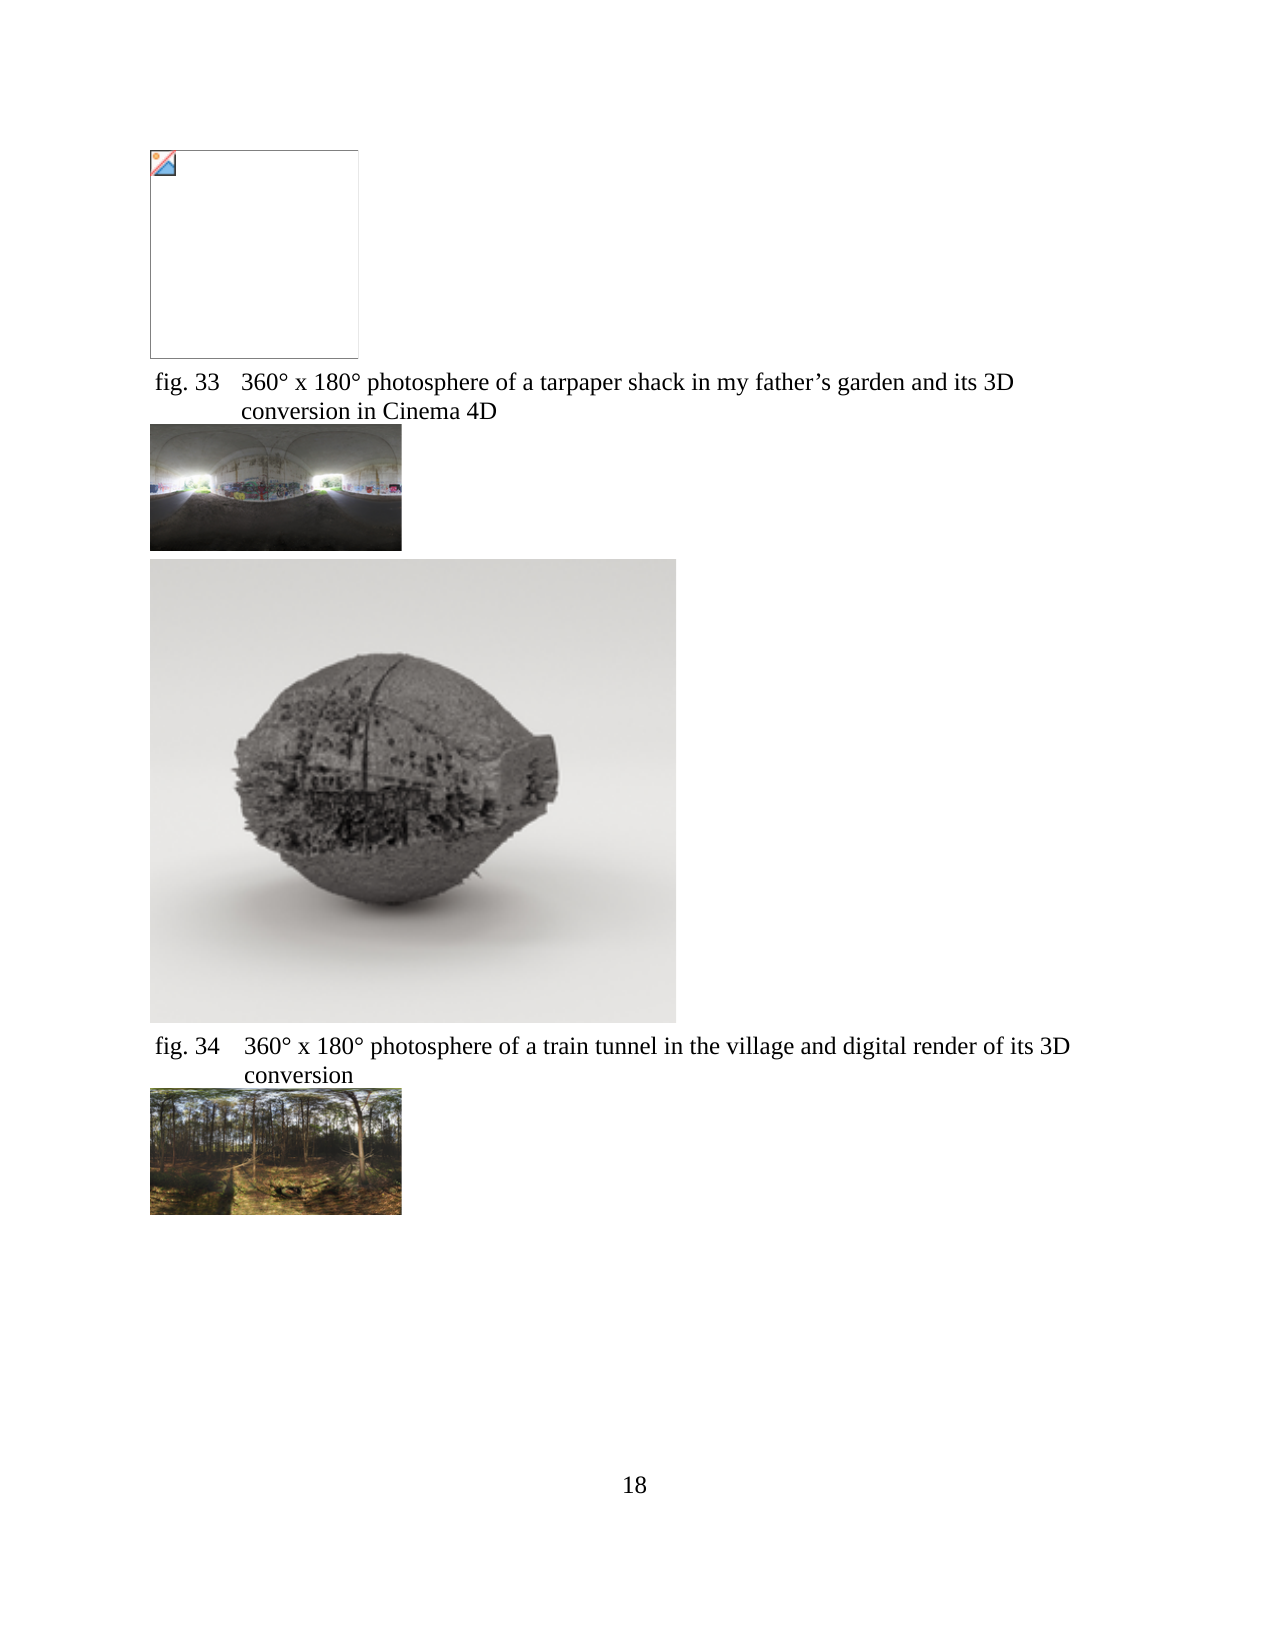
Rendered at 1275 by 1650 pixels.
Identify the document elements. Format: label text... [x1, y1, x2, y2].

table_header 360° x 180° photosphere of a tarpaper shack in my father’s garden and its 3D conversion in Cinema 4D [236, 367, 1125, 425]
table_header 360° x 180° photosphere of a train tunnel in the village and digital render of its 3D conversion [239, 1031, 1125, 1089]
table_header fig. 33 [150, 367, 236, 424]
picture [150, 559, 677, 1023]
picture [150, 424, 402, 551]
table_header fig. 34 [150, 1031, 239, 1088]
picture [150, 1088, 402, 1215]
